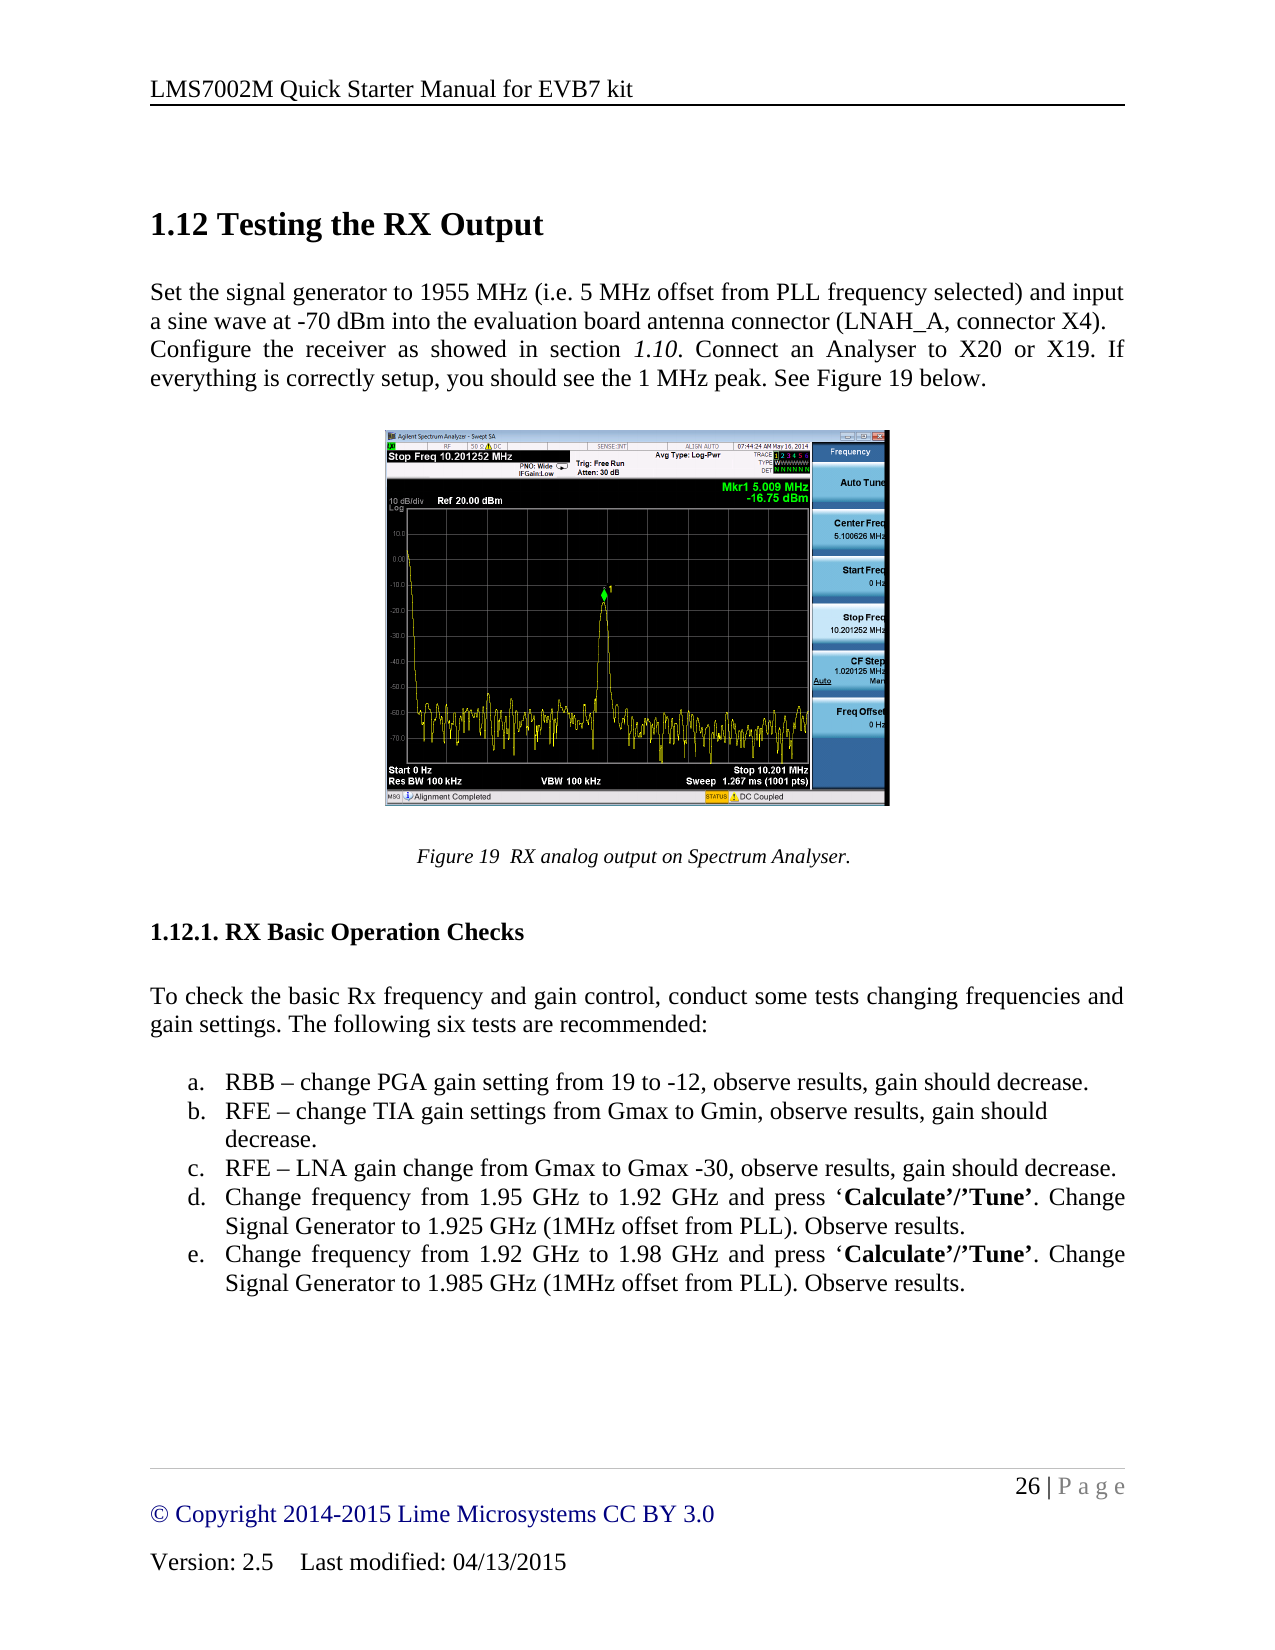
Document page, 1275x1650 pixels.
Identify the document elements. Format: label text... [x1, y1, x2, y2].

subtitle Testing the RX Output [150, 204, 1125, 242]
list Change frequency from 1.95 GHz to 1.92 GHz and press ‘Calculate’/’Tune’. Change Signal Generator to 1.925 GHz (1MHz offset from PLL). Observe results. [187, 1182, 1125, 1239]
text Figure 19 RX analog output on Spectrum Analyser. [150, 844, 1125, 868]
list RFE – change TIA gain settings from Gmax to Gmin, observe results, gain should decrease. [187, 1096, 1125, 1153]
picture [385, 430, 890, 806]
text Set the signal generator to 1955 MHz (i.e. 5 MHz offset from PLL frequency selected) and input a sine wave at -70 dBm into the evaluation board antenna connector (LNAH_A, connector X4). [150, 277, 1125, 334]
text To check the basic Rx frequency and gain control, conduct some tests changing frequencies and gain settings. The following six tests are recommended: [150, 981, 1125, 1038]
list Change frequency from 1.92 GHz to 1.98 GHz and press ‘Calculate’/’Tune’. Change Signal Generator to 1.985 GHz (1MHz offset from PLL). Observe results. [187, 1239, 1125, 1297]
text Configure the receiver as showed in section 1.10. Connect an Analyser to X20 or X19. If everything is correctly setup, you should see the 1 MHz peak. See Figure 19 below. [150, 334, 1125, 392]
list RFE – LNA gain change from Gmax to Gmax -30, observe results, gain should decrease. [187, 1153, 1125, 1182]
subtitle RX Basic Operation Checks [150, 917, 1125, 946]
list RBB – change PGA gain setting from 19 to -12, observe results, gain should decrease. [187, 1067, 1125, 1096]
